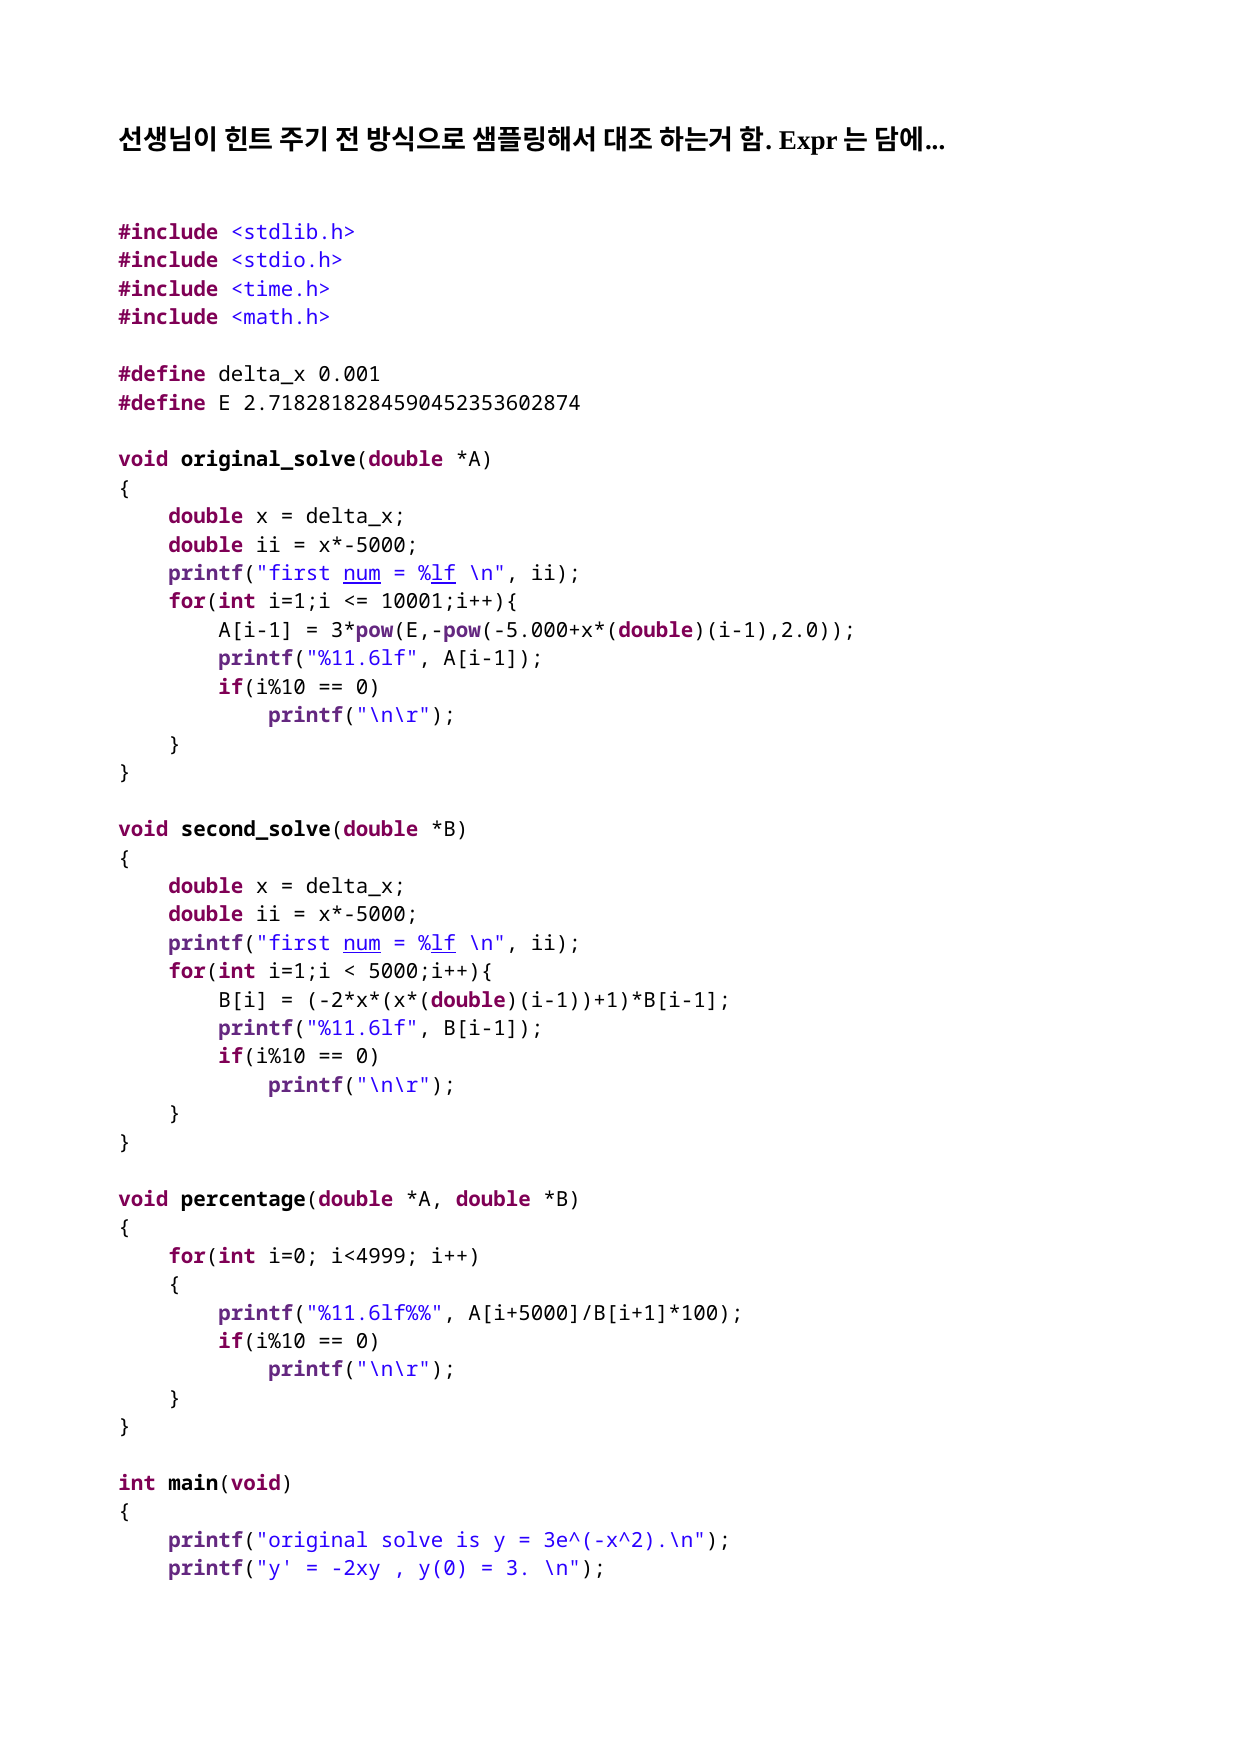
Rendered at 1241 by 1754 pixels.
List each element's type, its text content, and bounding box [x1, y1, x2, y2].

text #include <stdio.h> [118, 245, 1122, 274]
text { [118, 1212, 1122, 1241]
text double x = delta_x; [118, 871, 1122, 899]
text for(int i=1;i < 5000;i++){ [118, 956, 1122, 985]
text printf("original solve is y = 3e^(-x^2).\n"); [118, 1525, 1122, 1553]
text #include <time.h> [118, 274, 1122, 302]
text } [118, 1098, 1122, 1127]
text { [118, 843, 1122, 871]
text for(int i=0; i<4999; i++) [118, 1241, 1122, 1269]
text } [118, 1383, 1122, 1411]
text if(i%10 == 0) [118, 1326, 1122, 1354]
text } [118, 757, 1122, 786]
text #define delta_x 0.001 [118, 359, 1122, 388]
text void original_solve(double *A) [118, 444, 1122, 473]
text { [118, 1269, 1122, 1298]
text printf("%11.6lf%%", A[i+5000]/B[i+1]*100); [118, 1298, 1122, 1326]
text } [118, 729, 1122, 757]
text void percentage(double *A, double *B) [118, 1184, 1122, 1212]
text #include <stdlib.h> [118, 217, 1122, 245]
text A[i-1] = 3*pow(E,-pow(-5.000+x*(double)(i-1),2.0)); [118, 615, 1122, 643]
text } [118, 1127, 1122, 1155]
text int main(void) [118, 1468, 1122, 1497]
text double x = delta_x; [118, 501, 1122, 530]
text { [118, 1497, 1122, 1525]
text printf("\n\r"); [118, 1070, 1122, 1098]
text #define E 2.7182818284590452353602874 [118, 388, 1122, 416]
text printf("\n\r"); [118, 700, 1122, 729]
text for(int i=1;i <= 10001;i++){ [118, 587, 1122, 615]
text { [118, 473, 1122, 501]
text printf("y' = -2xy , y(0) = 3. \n"); [118, 1553, 1122, 1582]
text printf("first num = %lf \n", ii); [118, 928, 1122, 956]
text double ii = x*-5000; [118, 899, 1122, 928]
text if(i%10 == 0) [118, 1042, 1122, 1070]
text #include <math.h> [118, 302, 1122, 331]
text double ii = x*-5000; [118, 530, 1122, 558]
text void second_solve(double *B) [118, 814, 1122, 843]
text printf("first num = %lf \n", ii); [118, 558, 1122, 587]
text printf("\n\r"); [118, 1354, 1122, 1383]
text 선생님이 힌트 주기 전 방식으로 샘플링해서 대조 하는거 함. Expr 는 담에... [118, 118, 1122, 157]
text printf("%11.6lf", A[i-1]); [118, 643, 1122, 672]
text B[i] = (-2*x*(x*(double)(i-1))+1)*B[i-1]; [118, 985, 1122, 1013]
text printf("%11.6lf", B[i-1]); [118, 1013, 1122, 1042]
text } [118, 1411, 1122, 1440]
text if(i%10 == 0) [118, 672, 1122, 700]
